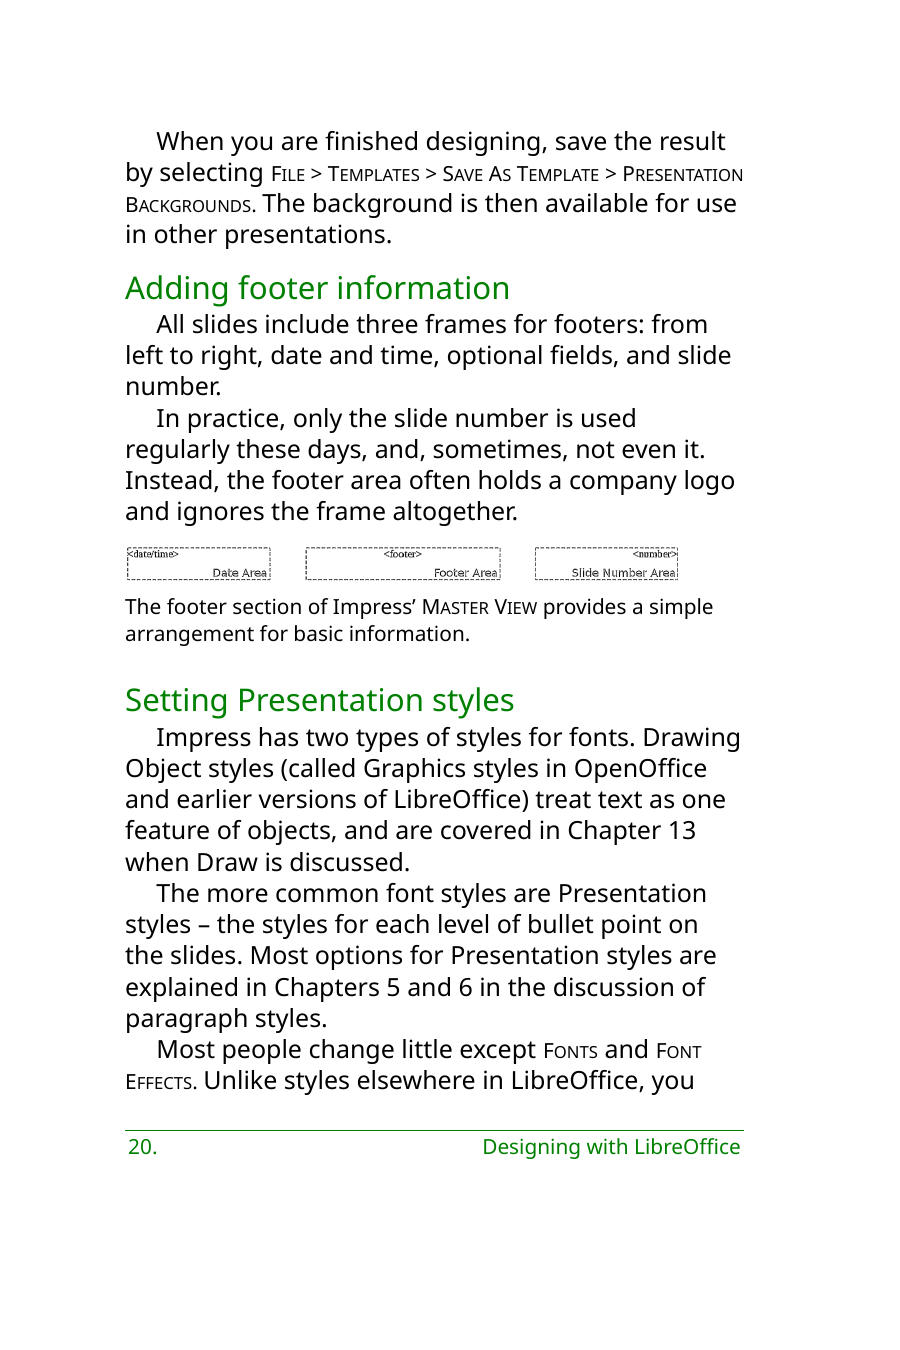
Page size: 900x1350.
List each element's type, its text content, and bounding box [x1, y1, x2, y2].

table_cell The footer section of Impress’ Master View provides a simple arrangement for basic information. [125, 585, 744, 647]
text When you are finished designing, save the result by selecting File > Templates > Save As Template > Presentation Backgrounds. The background is then available for use in other presentations. [125, 125, 744, 250]
text Impress has two types of styles for fonts. Drawing Object styles (called Graphics styles in OpenOffice and earlier versions of LibreOffice) treat text as one feature of objects, and are covered in Chapter 13 when Draw is discussed. [125, 721, 744, 877]
subtitle Setting Presentation styles [125, 678, 744, 721]
table_header [125, 543, 744, 585]
text All slides include three frames for footers: from left to right, date and time, optional fields, and slide number. [125, 308, 744, 402]
text In practice, only the slide number is used regularly these days, and, sometimes, not even it. Instead, the footer area often holds a company logo and ignores the frame altogether. [125, 402, 744, 527]
text The more common font styles are Presentation styles – the styles for each level of bullet point on the slides. Most options for Presentation styles are explained in Chapters 5 and 6 in the discussion of paragraph styles. [125, 877, 744, 1033]
picture [125, 542, 680, 583]
subtitle Adding footer information [125, 266, 744, 308]
text Most people change little except Fonts and Font Effects. Unlike styles elsewhere in LibreOffice, you [125, 1033, 744, 1096]
